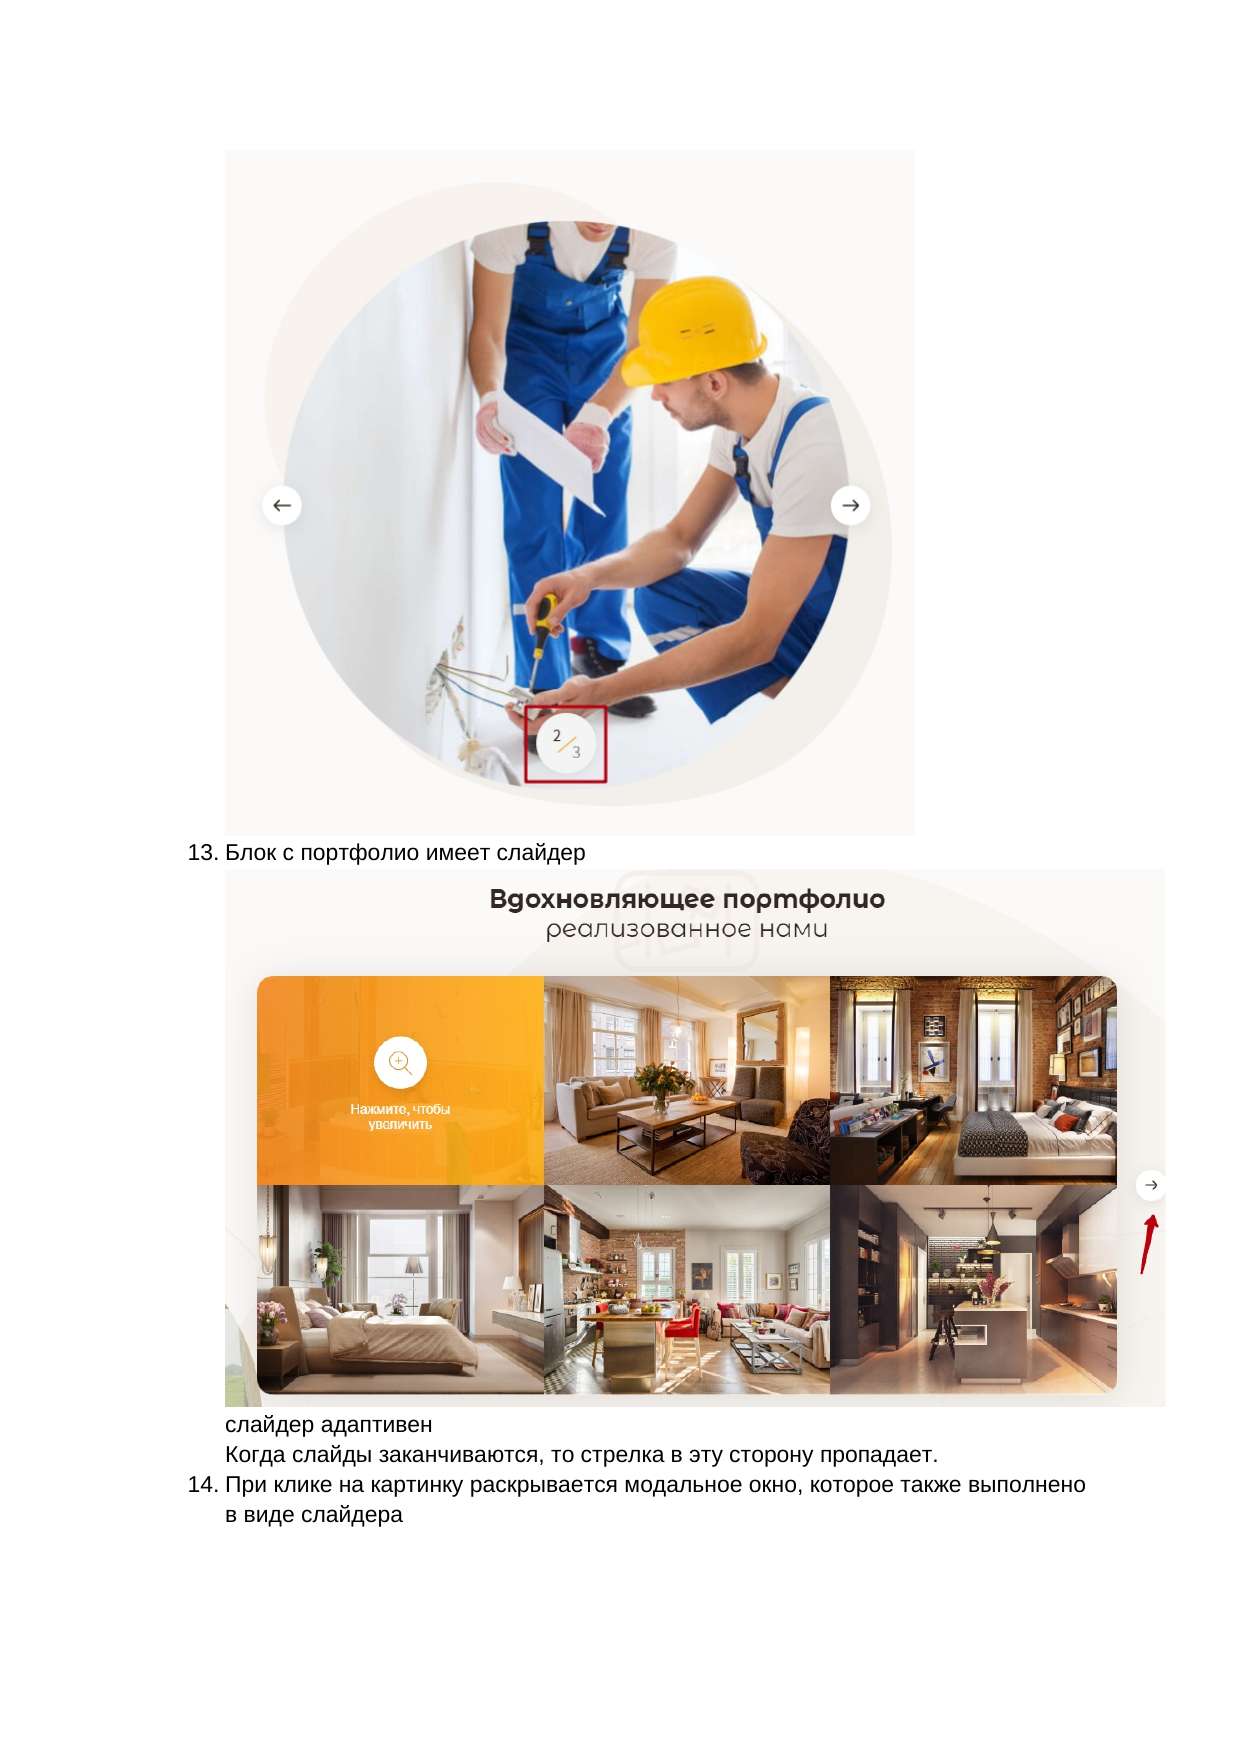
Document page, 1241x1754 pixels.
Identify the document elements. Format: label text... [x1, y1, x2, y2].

text слайдер адаптивен [225, 1411, 1090, 1437]
picture [225, 150, 916, 836]
list Блок с портфолио имеет слайдер [187, 839, 1090, 865]
list При клике на картинку раскрывается модальное окно, которое также выполнено в виде слайдера [187, 1471, 1090, 1528]
text Когда слайды заканчиваются, то стрелка в эту сторону пропадает. [150, 1441, 1090, 1467]
picture [225, 869, 1166, 1407]
